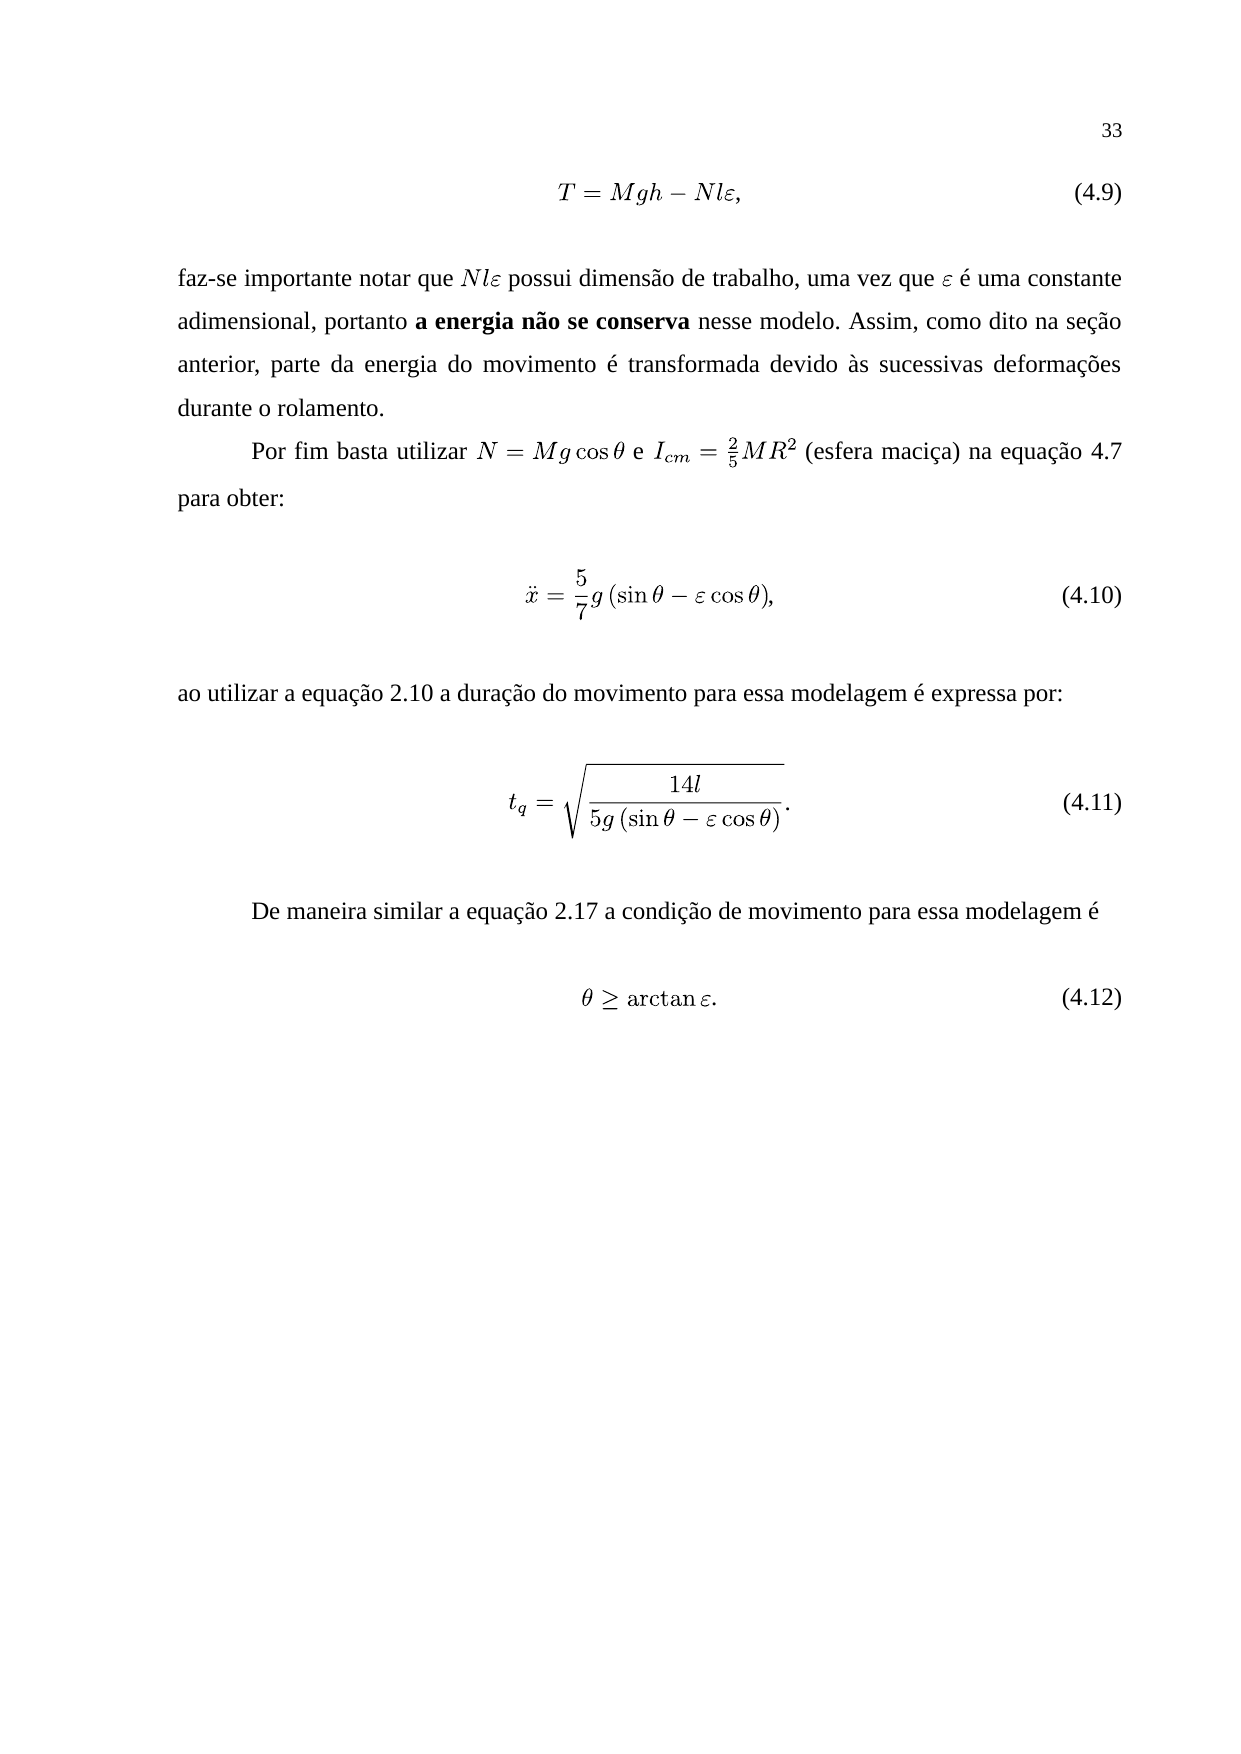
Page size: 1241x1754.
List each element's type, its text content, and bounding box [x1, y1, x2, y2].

text , (4.10) [582, 569, 1122, 620]
text . (4.12) [177, 982, 1122, 1011]
text . (4.11) [573, 764, 1122, 839]
text , (4.9) [177, 177, 1122, 206]
text ao utilizar a equação 2.10 a duração do movimento para essa modelagem é expressa por: [177, 678, 1122, 706]
text faz-se importante notar que possui dimensão de trabalho, uma vez que é uma constante adimensional, portanto a energia não se conserva nesse modelo. Assim, como dito na seção anterior, parte da energia do movimento é transformada devido às sucessivas deformações durante o rolamento. [177, 263, 1122, 421]
text [177, 569, 579, 620]
text De maneira similar a equação 2.17 a condição de movimento para essa modelagem é [177, 896, 1122, 925]
text [177, 764, 585, 839]
text Por fim basta utilizar e (esfera maciça) na equação 4.7 para obter: [177, 436, 1122, 512]
